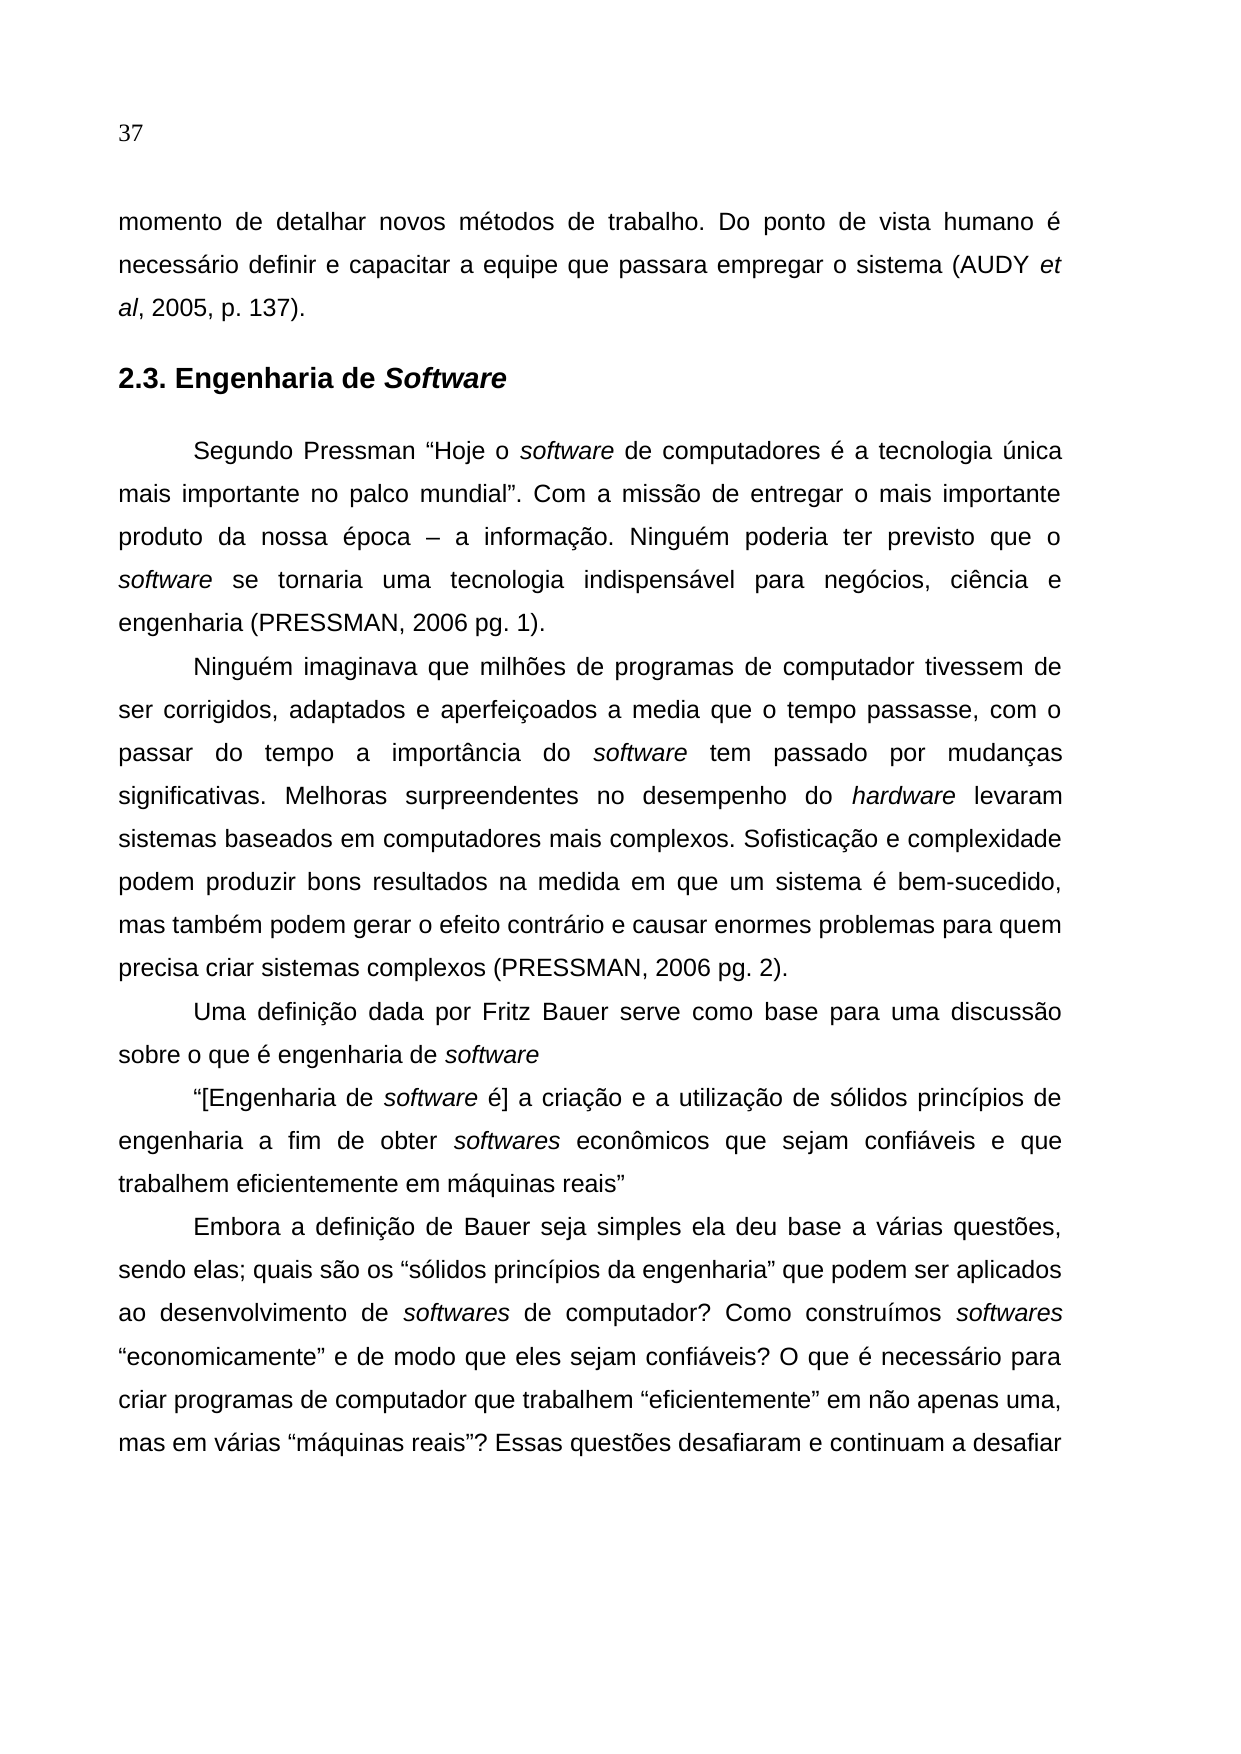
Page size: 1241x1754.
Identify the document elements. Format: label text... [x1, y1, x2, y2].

text Uma definição dada por Fritz Bauer serve como base para uma discussão sobre o que é engenharia de software [118, 997, 1063, 1068]
text “[Engenharia de software é] a criação e a utilização de sólidos princípios de engenharia a fim de obter softwares econômicos que sejam confiáveis e que trabalhem eficientemente em máquinas reais” [118, 1083, 1063, 1198]
subtitle 2.3. Engenharia de Software [118, 361, 1063, 394]
text momento de detalhar novos métodos de trabalho. Do ponto de vista humano é necessário definir e capacitar a equipe que passara empregar o sistema (AUDY et al, 2005, p. 137). [118, 207, 1063, 322]
text Embora a definição de Bauer seja simples ela deu base a várias questões, sendo elas; quais são os “sólidos princípios da engenharia” que podem ser aplicados ao desenvolvimento de softwares de computador? Como construímos softwares “economicamente” e de modo que eles sejam confiáveis? O que é necessário para criar programas de computador que trabalhem “eficientemente” em não apenas uma, mas em várias “máquinas reais”? Essas questões desafiaram e continuam a desafiar [118, 1212, 1063, 1457]
text Segundo Pressman “Hoje o software de computadores é a tecnologia única mais importante no palco mundial”. Com a missão de entregar o mais importante produto da nossa época – a informação. Ninguém poderia ter previsto que o software se tornaria uma tecnologia indispensável para negócios, ciência e engenharia (PRESSMAN, 2006 pg. 1). [118, 436, 1063, 637]
text Ninguém imaginava que milhões de programas de computador tivessem de ser corrigidos, adaptados e aperfeiçoados a media que o tempo passasse, com o passar do tempo a importância do software tem passado por mudanças significativas. Melhoras surpreendentes no desempenho do hardware levaram sistemas baseados em computadores mais complexos. Sofisticação e complexidade podem produzir bons resultados na medida em que um sistema é bem-sucedido, mas também podem gerar o efeito contrário e causar enormes problemas para quem precisa criar sistemas complexos (PRESSMAN, 2006 pg. 2). [118, 652, 1063, 982]
